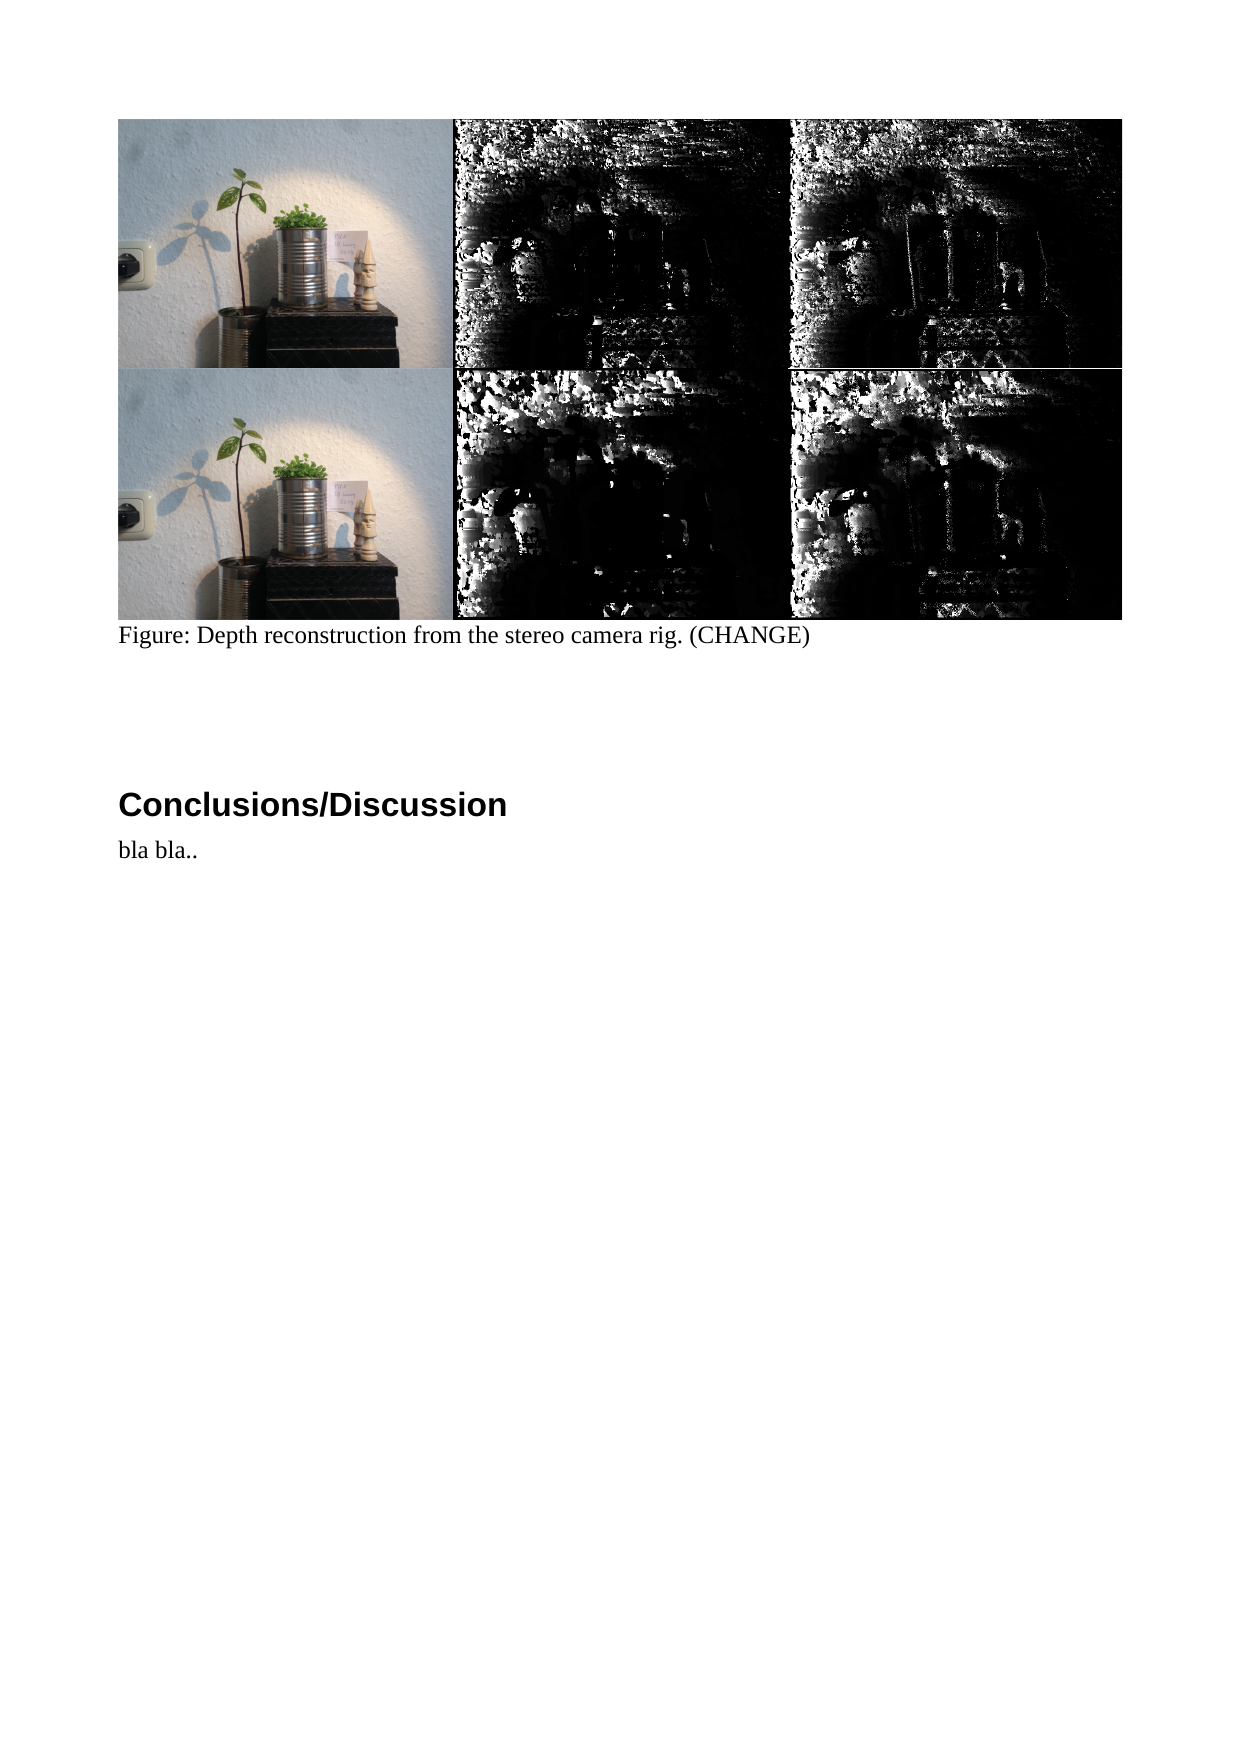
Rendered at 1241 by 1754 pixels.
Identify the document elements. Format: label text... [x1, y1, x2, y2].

picture [118, 118, 1123, 620]
subtitle Conclusions/Discussion [118, 784, 1122, 823]
text bla bla.. [118, 836, 1122, 864]
text Figure: Depth reconstruction from the stereo camera rig. (CHANGE) [118, 620, 1122, 649]
